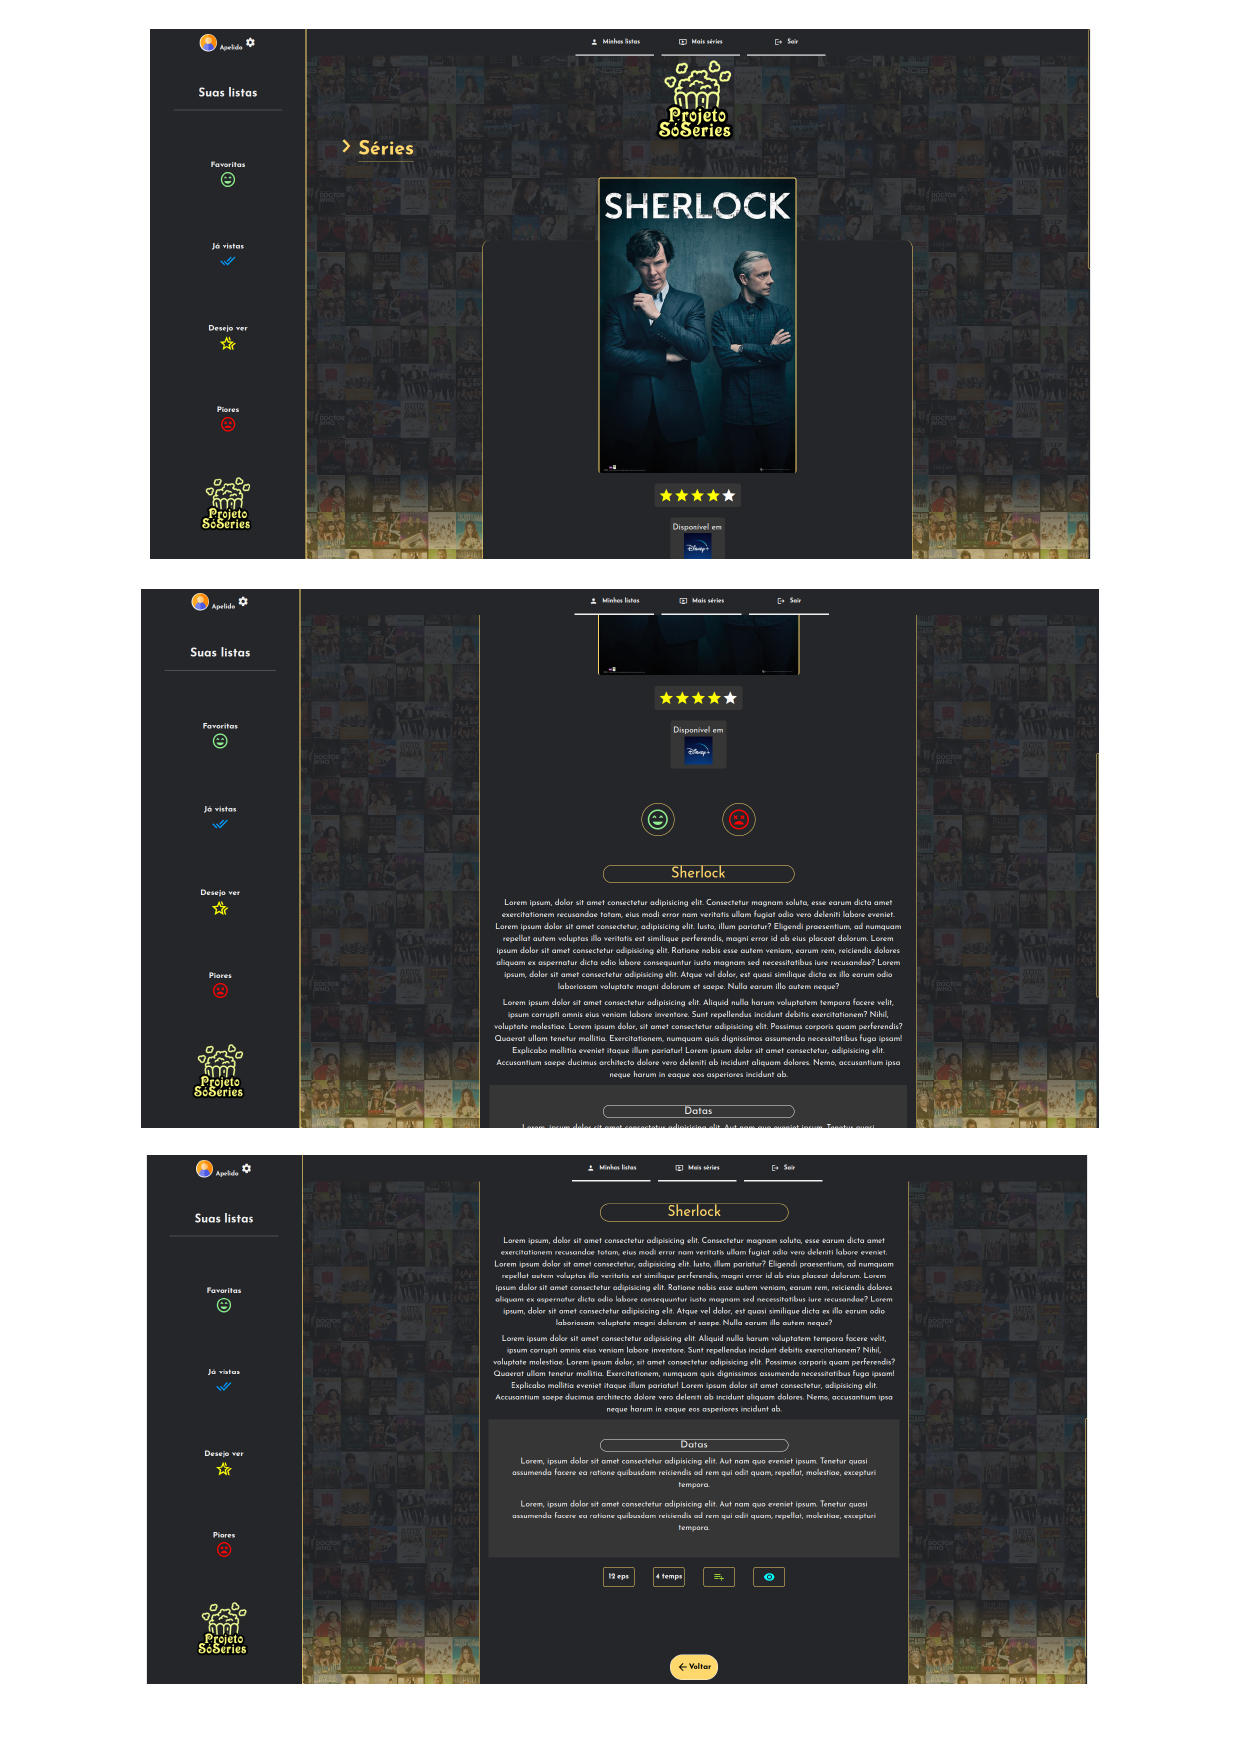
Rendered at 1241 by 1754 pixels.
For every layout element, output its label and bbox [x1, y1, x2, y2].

picture [150, 29, 1091, 559]
picture [141, 589, 1099, 1128]
picture [146, 1155, 1088, 1684]
